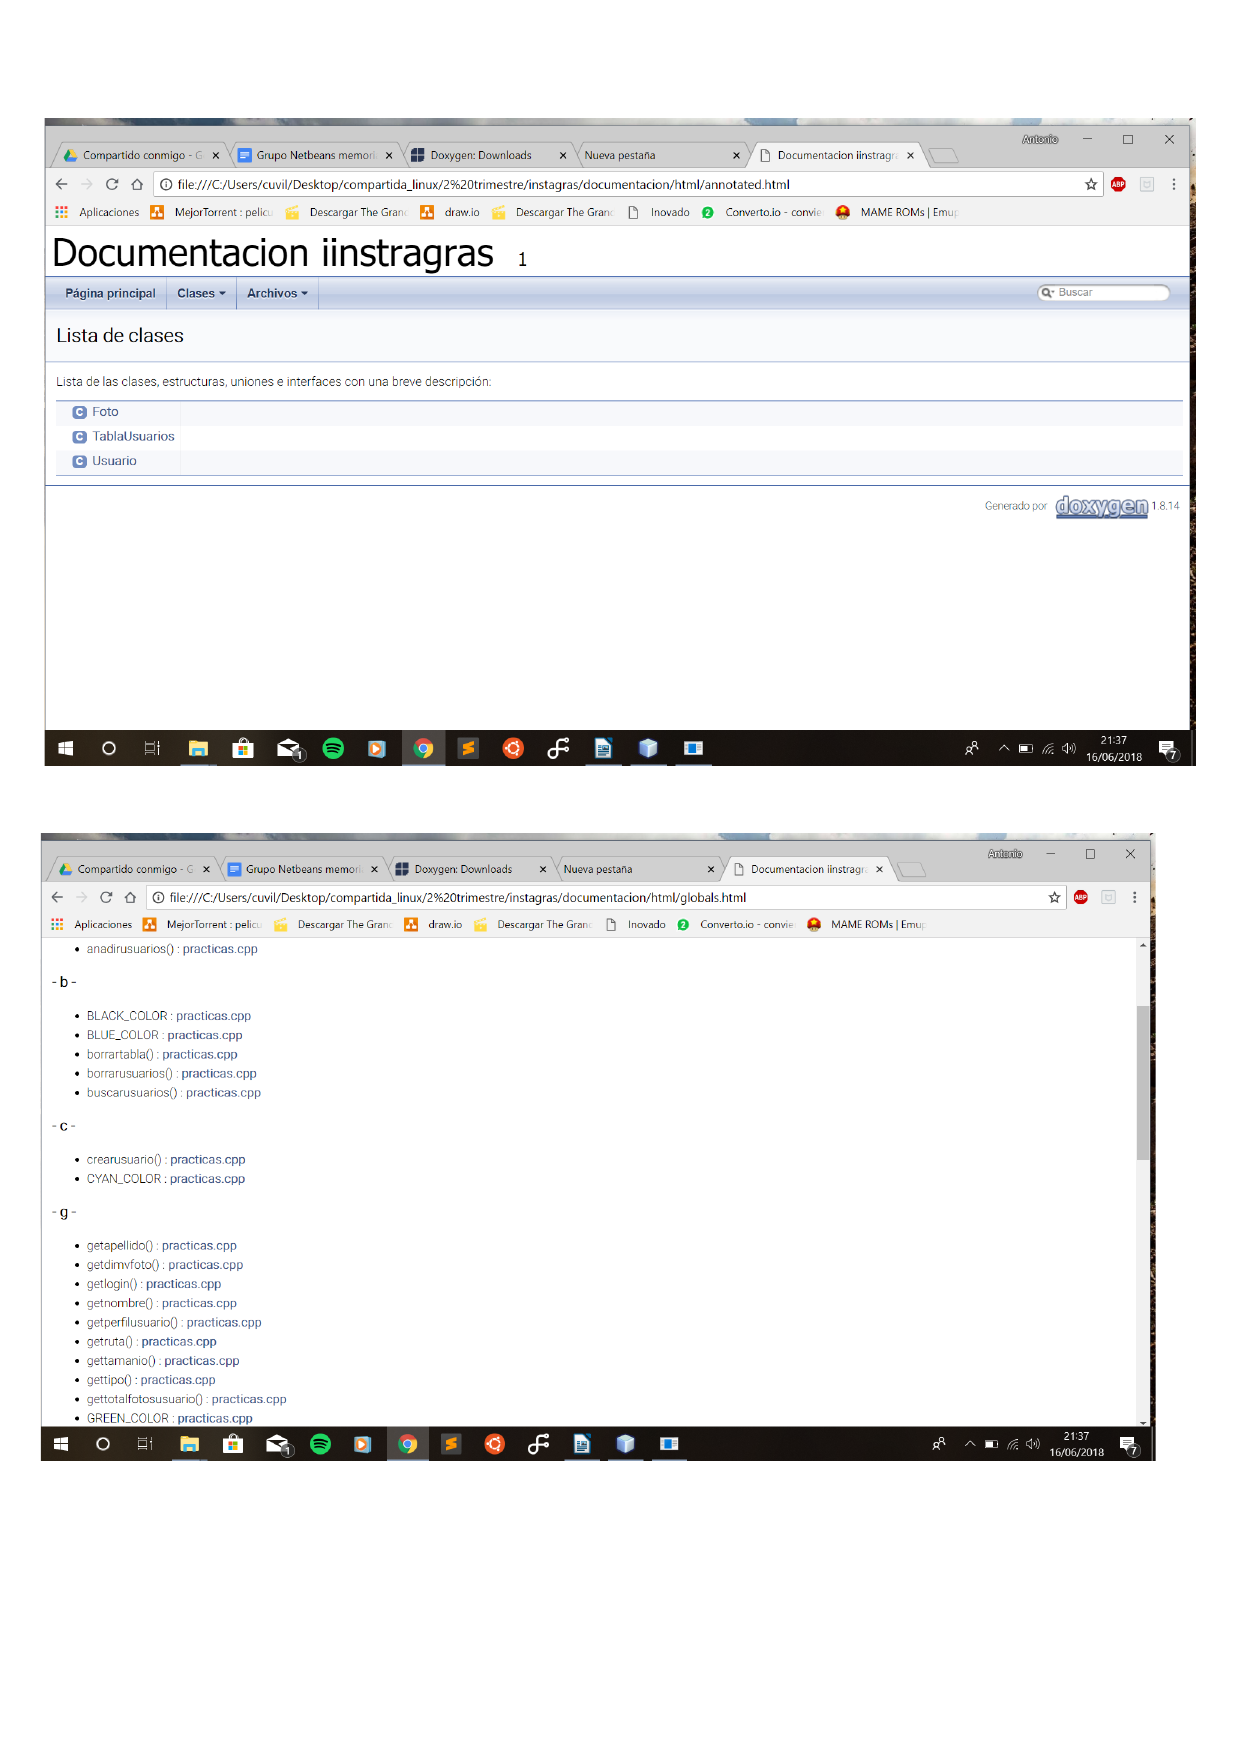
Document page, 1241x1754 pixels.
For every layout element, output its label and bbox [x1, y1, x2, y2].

picture [40, 833, 1156, 1461]
picture [44, 118, 1196, 766]
